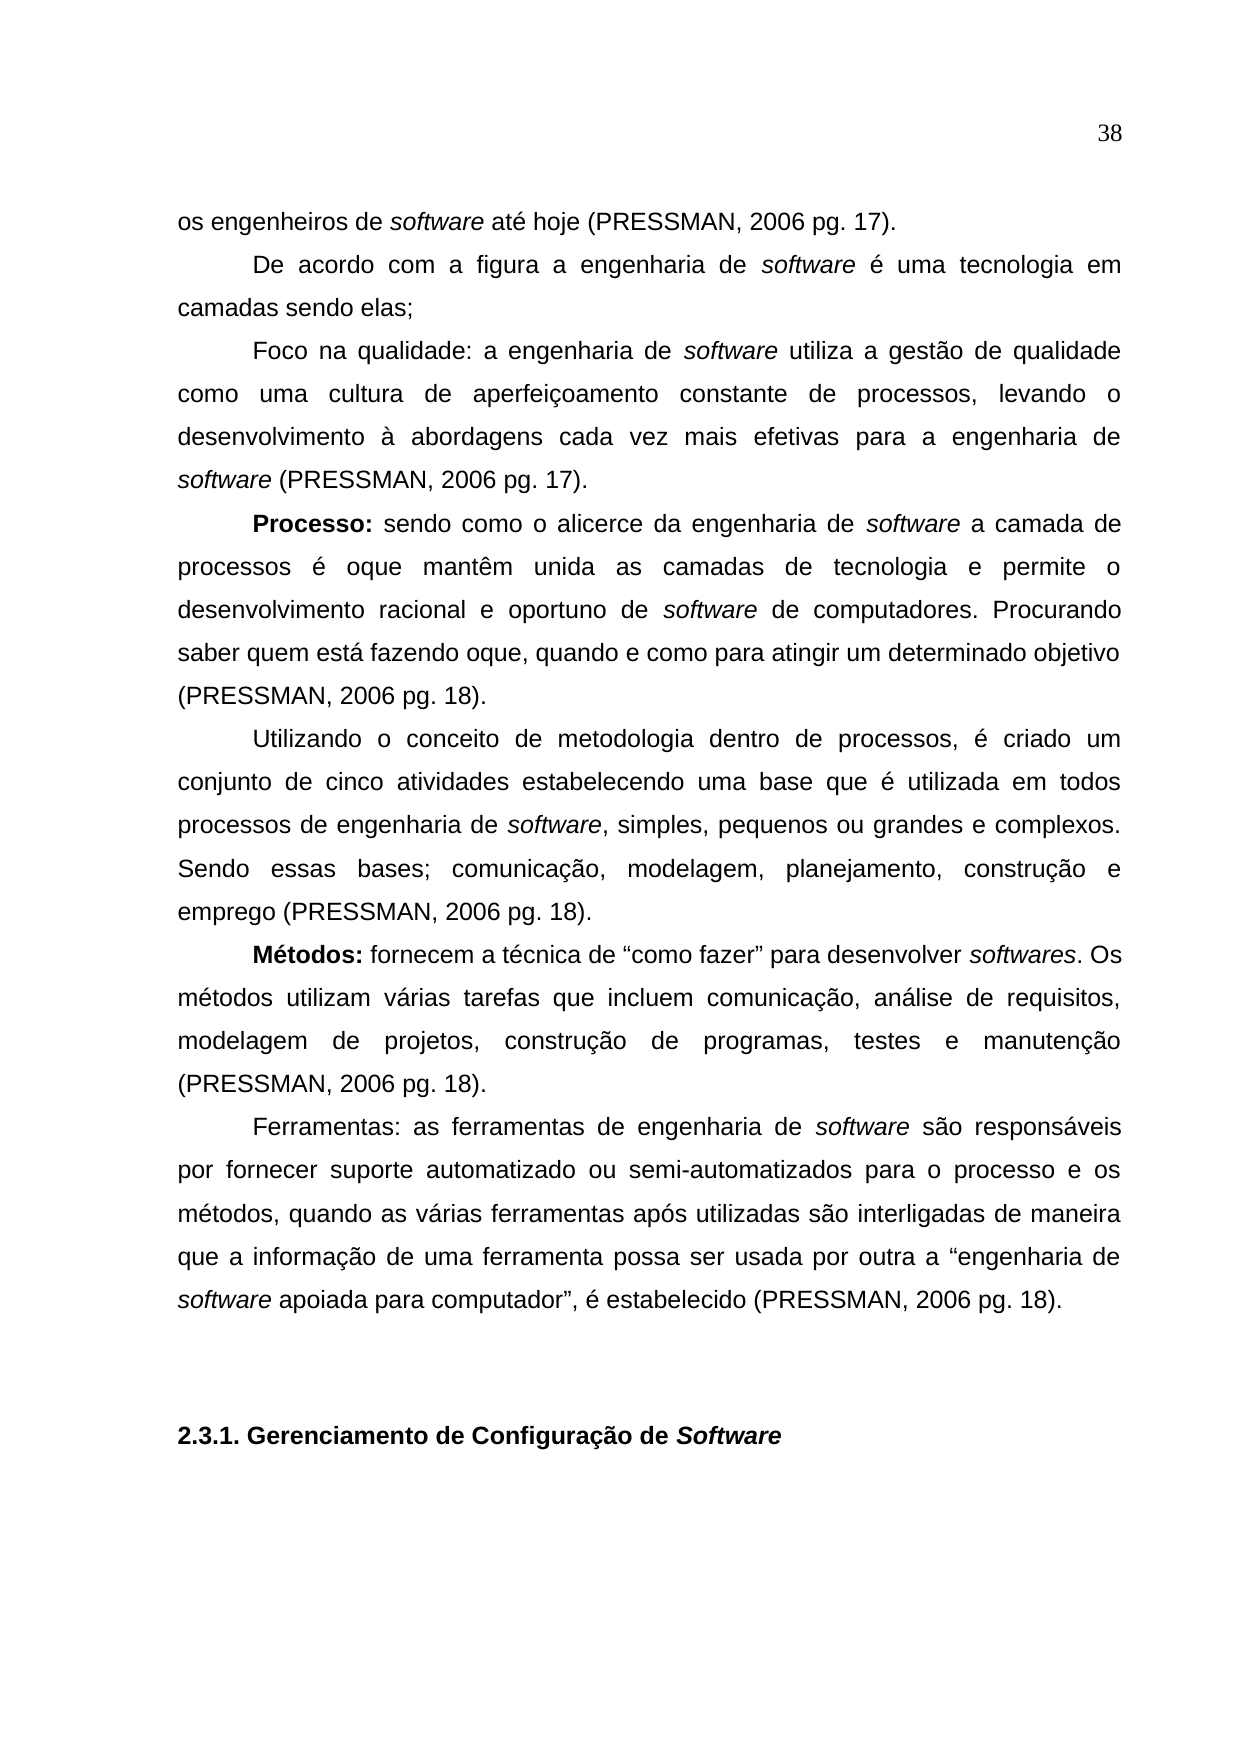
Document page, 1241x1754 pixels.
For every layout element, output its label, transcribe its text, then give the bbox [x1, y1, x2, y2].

text Foco na qualidade: a engenharia de software utiliza a gestão de qualidade como uma cultura de aperfeiçoamento constante de processos, levando o desenvolvimento à abordagens cada vez mais efetivas para a engenharia de software (PRESSMAN, 2006 pg. 17). [177, 336, 1122, 494]
text Utilizando o conceito de metodologia dentro de processos, é criado um conjunto de cinco atividades estabelecendo uma base que é utilizada em todos processos de engenharia de software, simples, pequenos ou grandes e complexos. Sendo essas bases; comunicação, modelagem, planejamento, construção e emprego (PRESSMAN, 2006 pg. 18). [177, 724, 1122, 925]
text De acordo com a figura a engenharia de software é uma tecnologia em camadas sendo elas; [177, 250, 1122, 322]
text Processo: sendo como o alicerce da engenharia de software a camada de processos é oque mantêm unida as camadas de tecnologia e permite o desenvolvimento racional e oportuno de software de computadores. Procurando saber quem está fazendo oque, quando e como para atingir um determinado objetivo (PRESSMAN, 2006 pg. 18). [177, 508, 1122, 710]
subtitle 2.3.1. Gerenciamento de Configuração de Software [177, 1421, 1122, 1449]
text os engenheiros de software até hoje (PRESSMAN, 2006 pg. 17). [177, 207, 1122, 235]
text Métodos: fornecem a técnica de “como fazer” para desenvolver softwares. Os métodos utilizam várias tarefas que incluem comunicação, análise de requisitos, modelagem de projetos, construção de programas, testes e manutenção (PRESSMAN, 2006 pg. 18). [177, 940, 1122, 1098]
text Ferramentas: as ferramentas de engenharia de software são responsáveis por fornecer suporte automatizado ou semi-automatizados para o processo e os métodos, quando as várias ferramentas após utilizadas são interligadas de maneira que a informação de uma ferramenta possa ser usada por outra a “engenharia de software apoiada para computador”, é estabelecido (PRESSMAN, 2006 pg. 18). [177, 1112, 1122, 1313]
